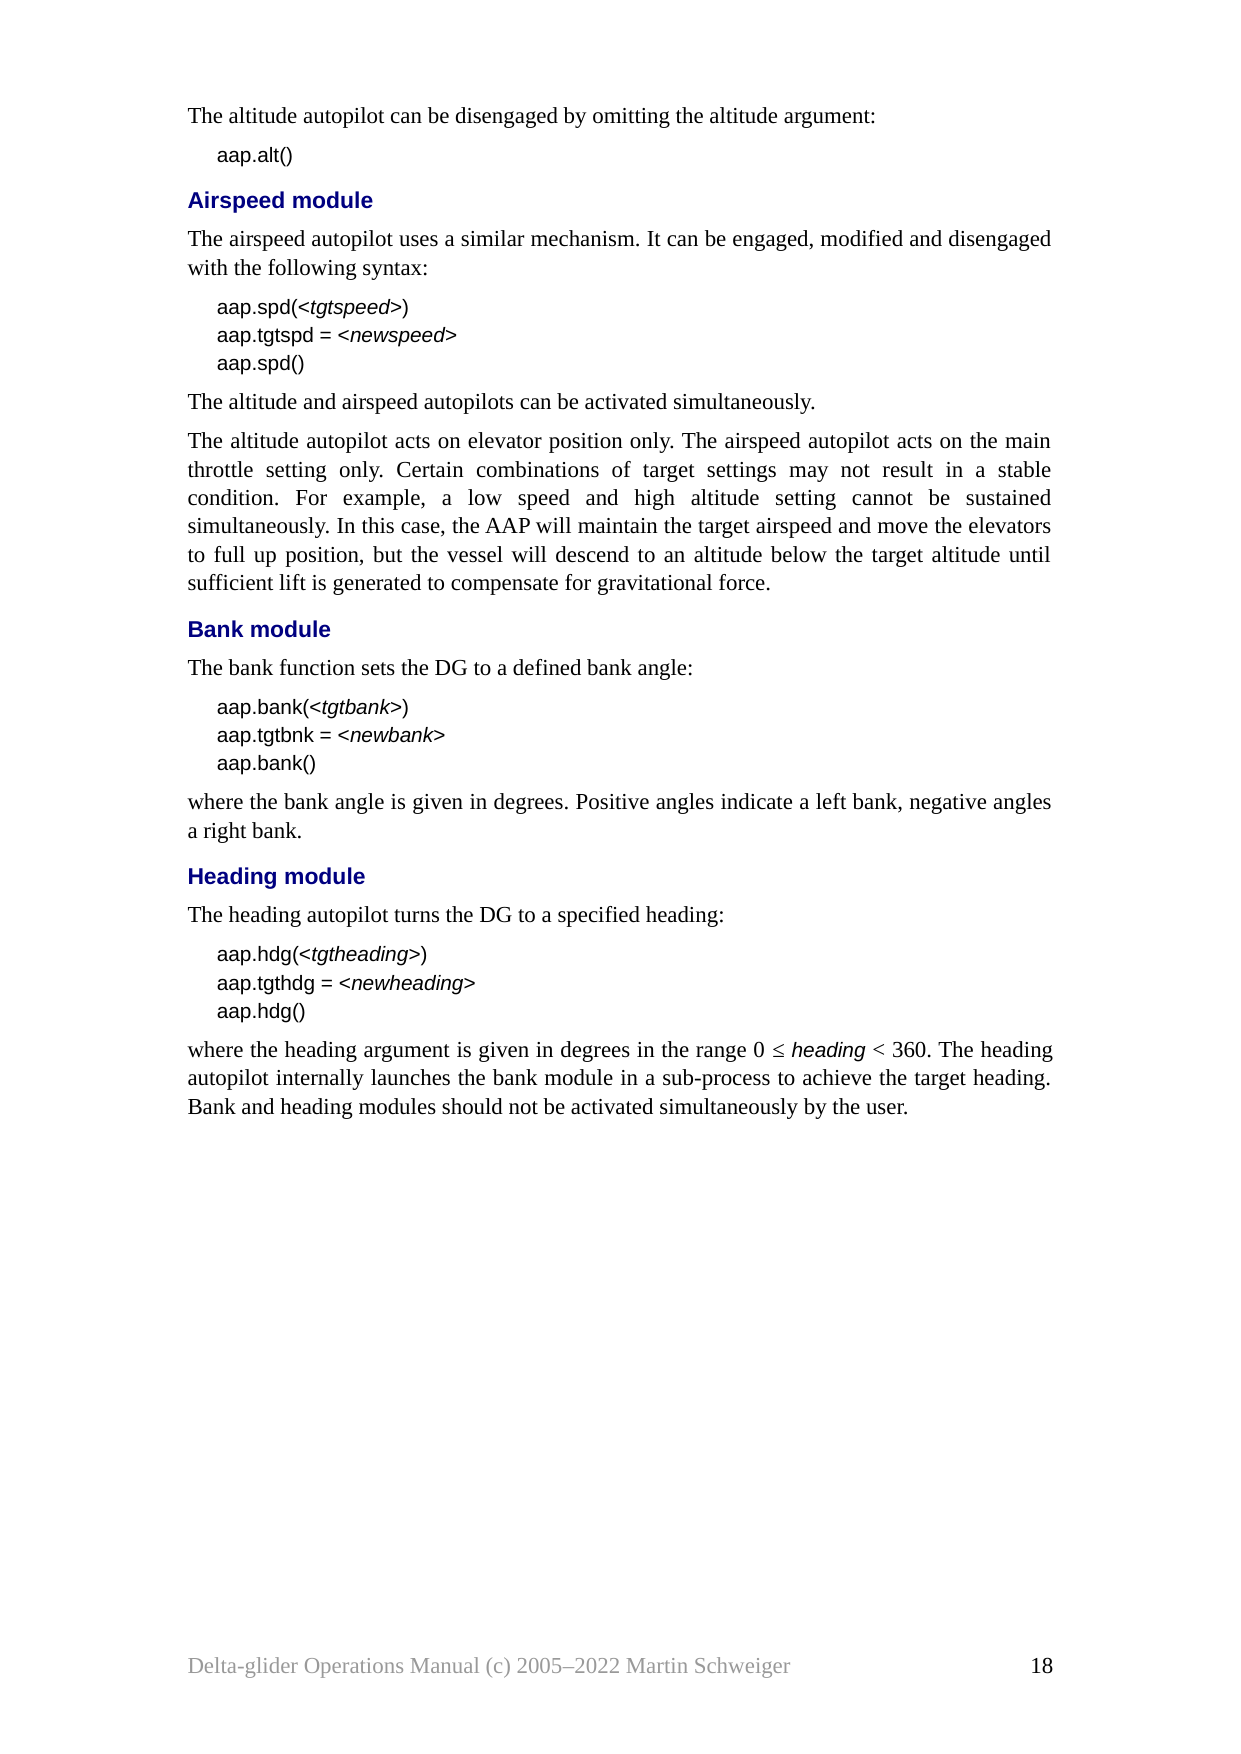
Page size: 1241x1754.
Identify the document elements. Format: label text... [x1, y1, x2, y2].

text aap.tgtbnk = <newbank> [217, 720, 1053, 748]
text aap.alt() [217, 139, 1053, 168]
text aap.spd() [217, 348, 1053, 376]
text The altitude and airspeed autopilots can be activated simultaneously. [187, 387, 1053, 415]
text The altitude autopilot can be disengaged by omitting the altitude argument: [187, 100, 1053, 129]
text aap.tgthdg = <newheading> [217, 967, 1053, 996]
text aap.hdg(<tgtheading>) [217, 939, 1053, 967]
text aap.spd(<tgtspeed>) [217, 291, 1053, 320]
text The bank function sets the DG to a defined bank angle: [187, 652, 1053, 681]
subtitle Bank module [187, 616, 1053, 642]
text The airspeed autopilot uses a similar mechanism. It can be engaged, modified and disengaged with the following syntax: [187, 224, 1053, 281]
text aap.bank() [217, 748, 1053, 776]
text aap.bank(<tgtbank>) [217, 691, 1053, 720]
text The altitude autopilot acts on elevator position only. The airspeed autopilot acts on the main throttle setting only. Certain combinations of target settings may not result in a stable condition. For example, a low speed and high altitude setting cannot be sustained simultaneously. In this case, the AAP will maintain the target airspeed and move the elevators to full up position, but the vessel will descend to an altitude below the target altitude until sufficient lift is generated to compensate for gravitational force. [187, 426, 1053, 596]
text where the heading argument is given in degrees in the range 0 ≤ heading < 360. The heading autopilot internally launches the bank module in a sub-process to achieve the target heading. Bank and heading modules should not be activated simultaneously by the user. [187, 1035, 1053, 1120]
text The heading autopilot turns the DG to a specified heading: [187, 900, 1053, 928]
subtitle Heading module [187, 863, 1053, 889]
text where the bank angle is given in degrees. Positive angles indicate a left bank, negative angles a right bank. [187, 787, 1053, 844]
text aap.hdg() [217, 996, 1053, 1024]
text aap.tgtspd = <newspeed> [217, 320, 1053, 348]
subtitle Airspeed module [187, 187, 1053, 213]
